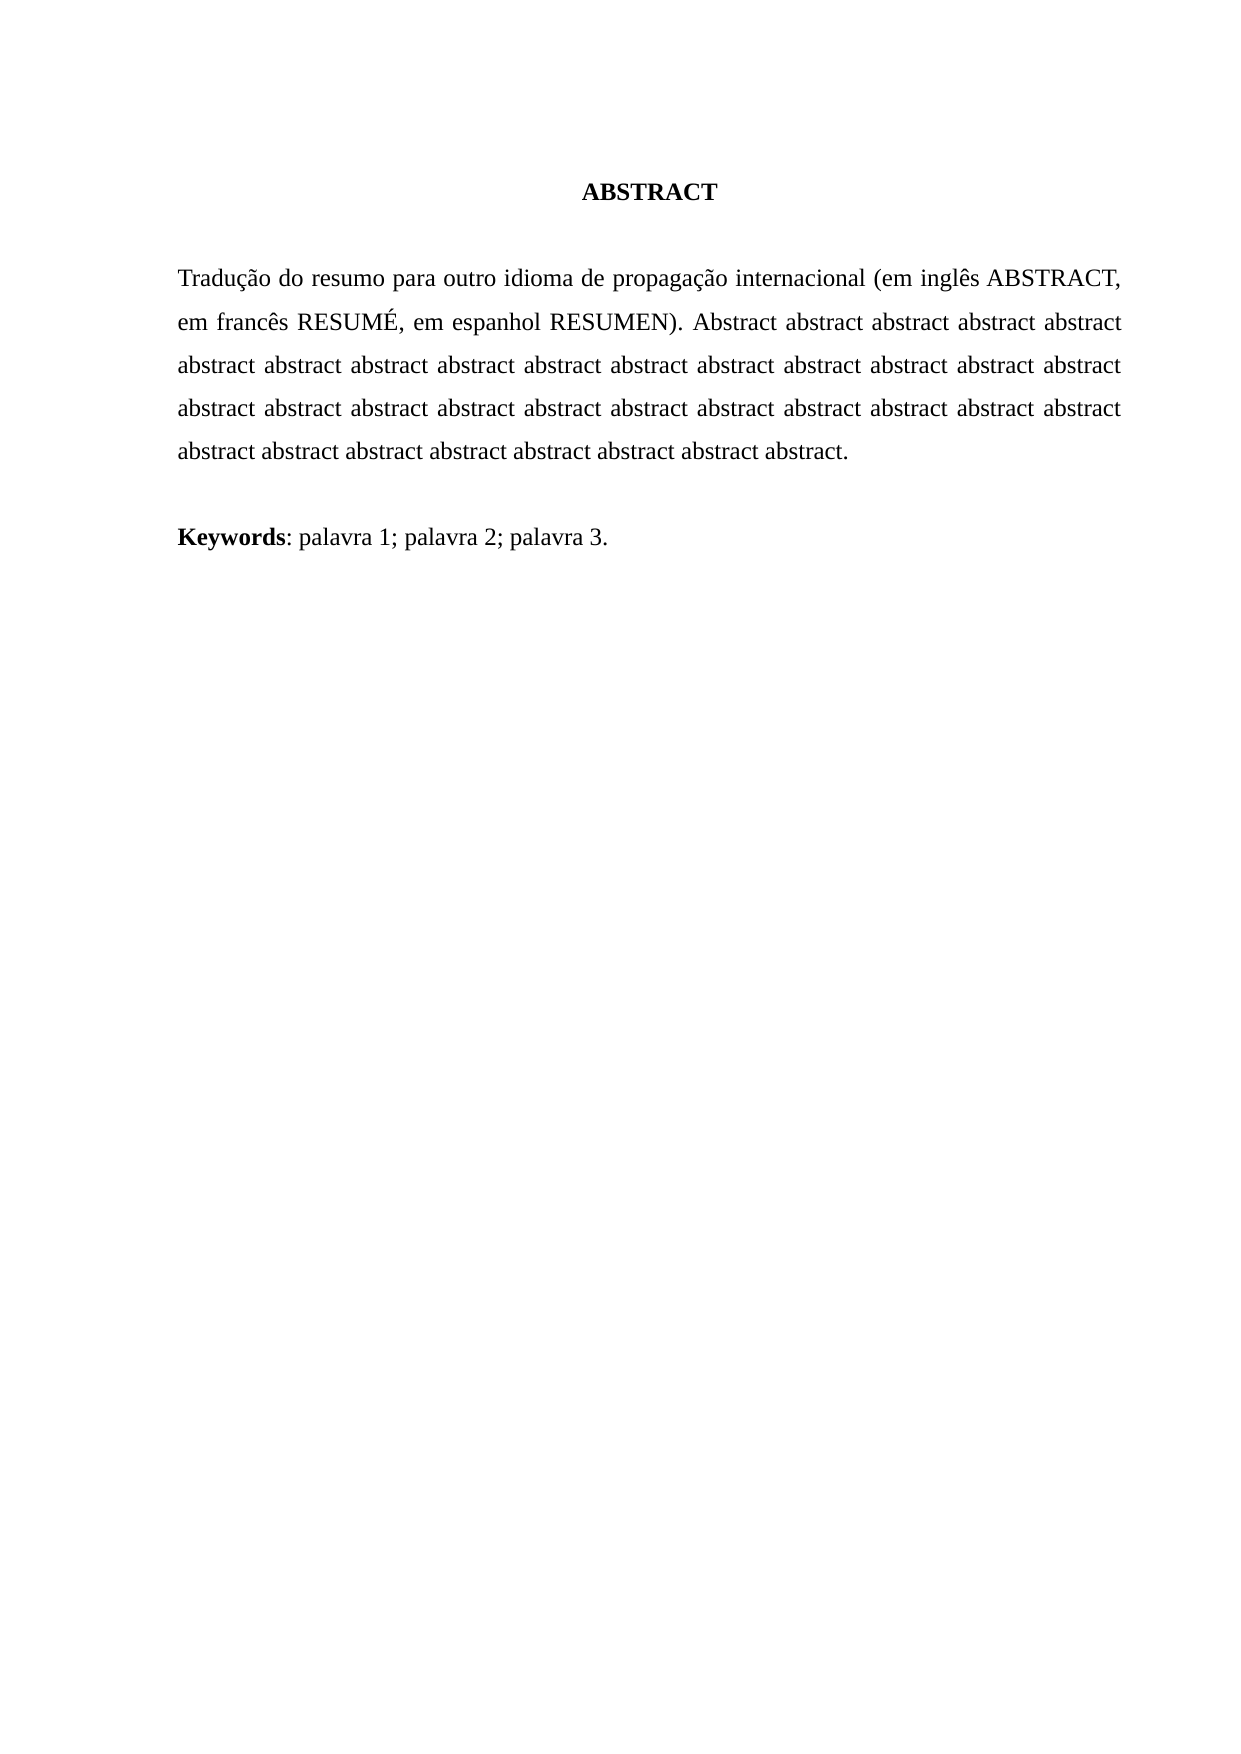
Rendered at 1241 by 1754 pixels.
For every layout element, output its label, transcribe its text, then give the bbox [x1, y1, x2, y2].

text ABSTRACT [177, 177, 1122, 206]
text Tradução do resumo para outro idioma de propagação internacional (em inglês ABSTRACT, em francês RESUMÉ, em espanhol RESUMEN). Abstract abstract abstract abstract abstract abstract abstract abstract abstract abstract abstract abstract abstract abstract abstract abstract abstract abstract abstract abstract abstract abstract abstract abstract abstract abstract abstract abstract abstract abstract abstract abstract abstract abstract abstract. [177, 263, 1122, 465]
text Keywords: palavra 1; palavra 2; palavra 3. [177, 522, 1122, 551]
